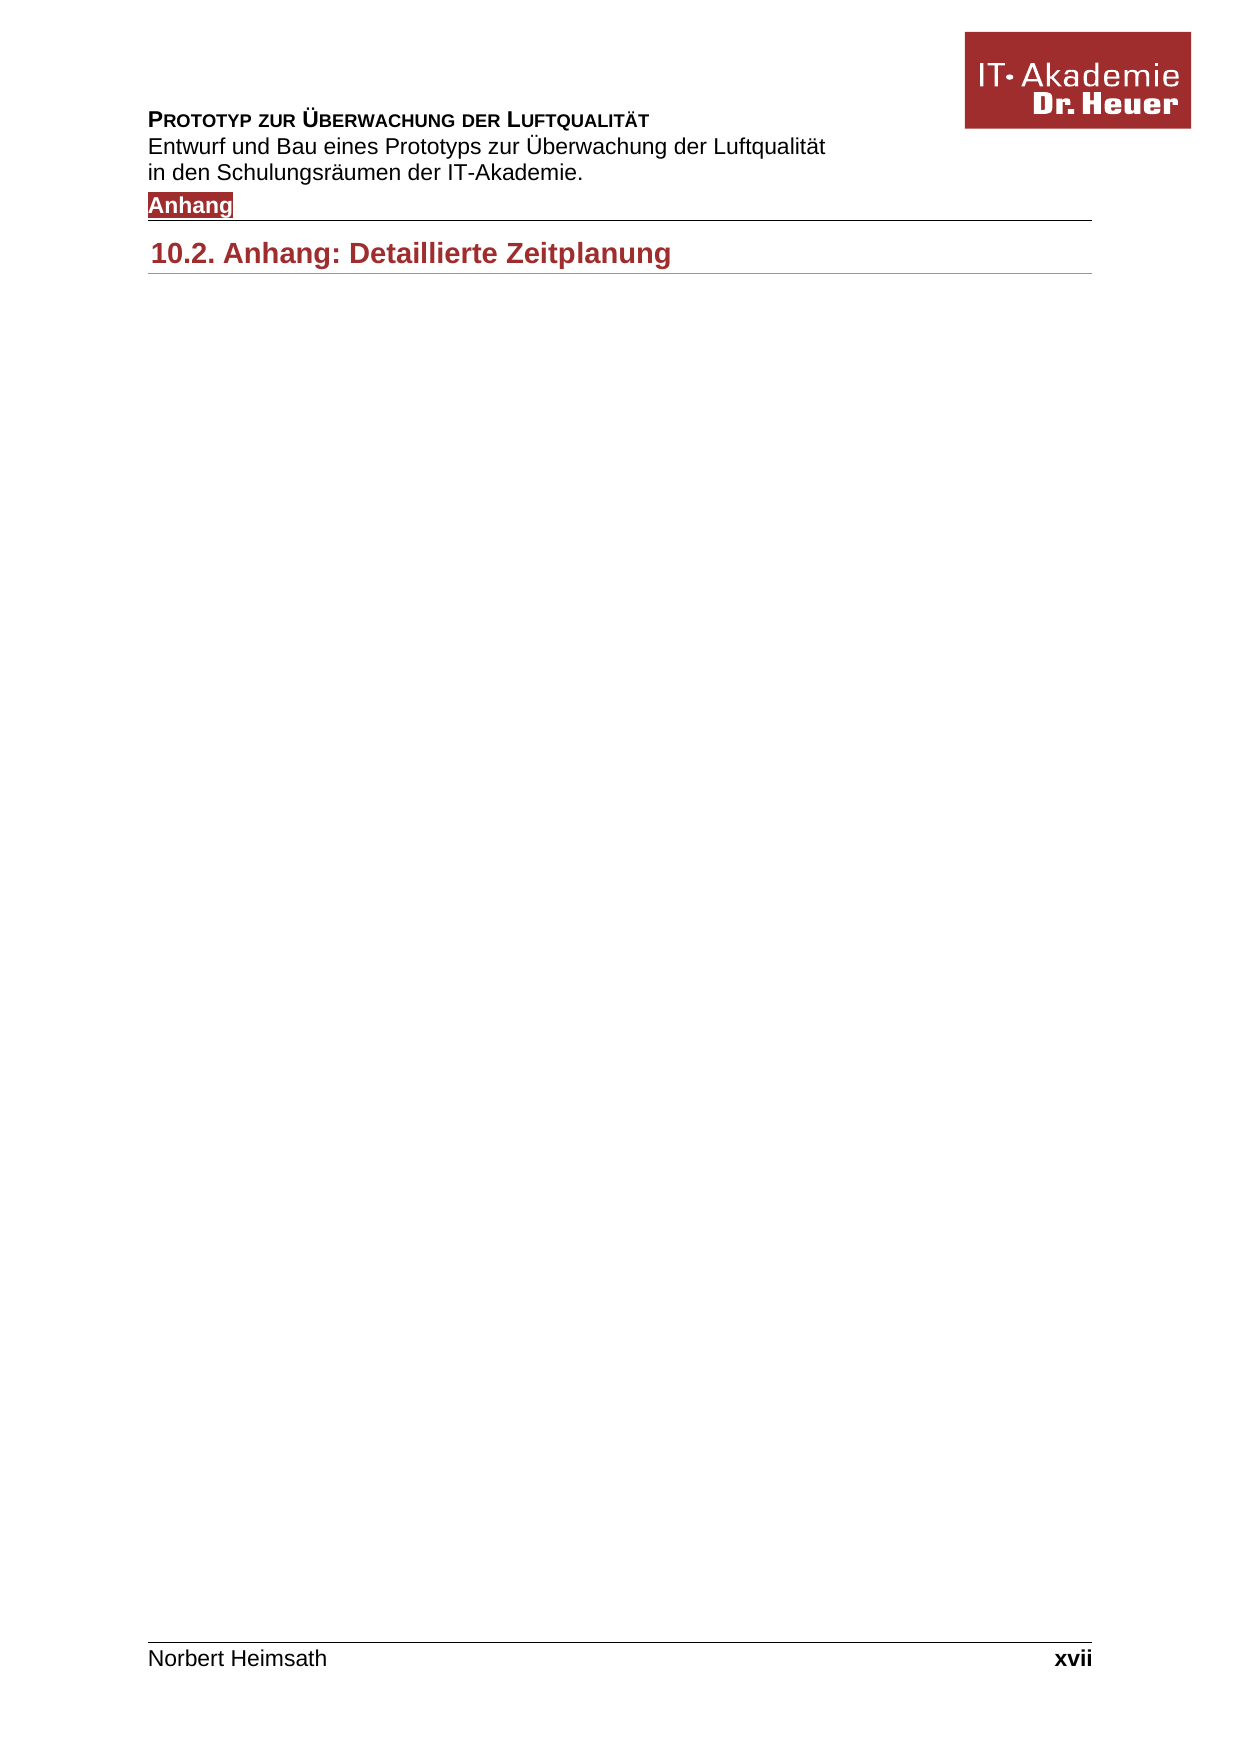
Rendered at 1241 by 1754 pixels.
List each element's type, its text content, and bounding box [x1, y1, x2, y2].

subtitle Anhang: Detaillierte Zeitplanung [148, 233, 1092, 273]
